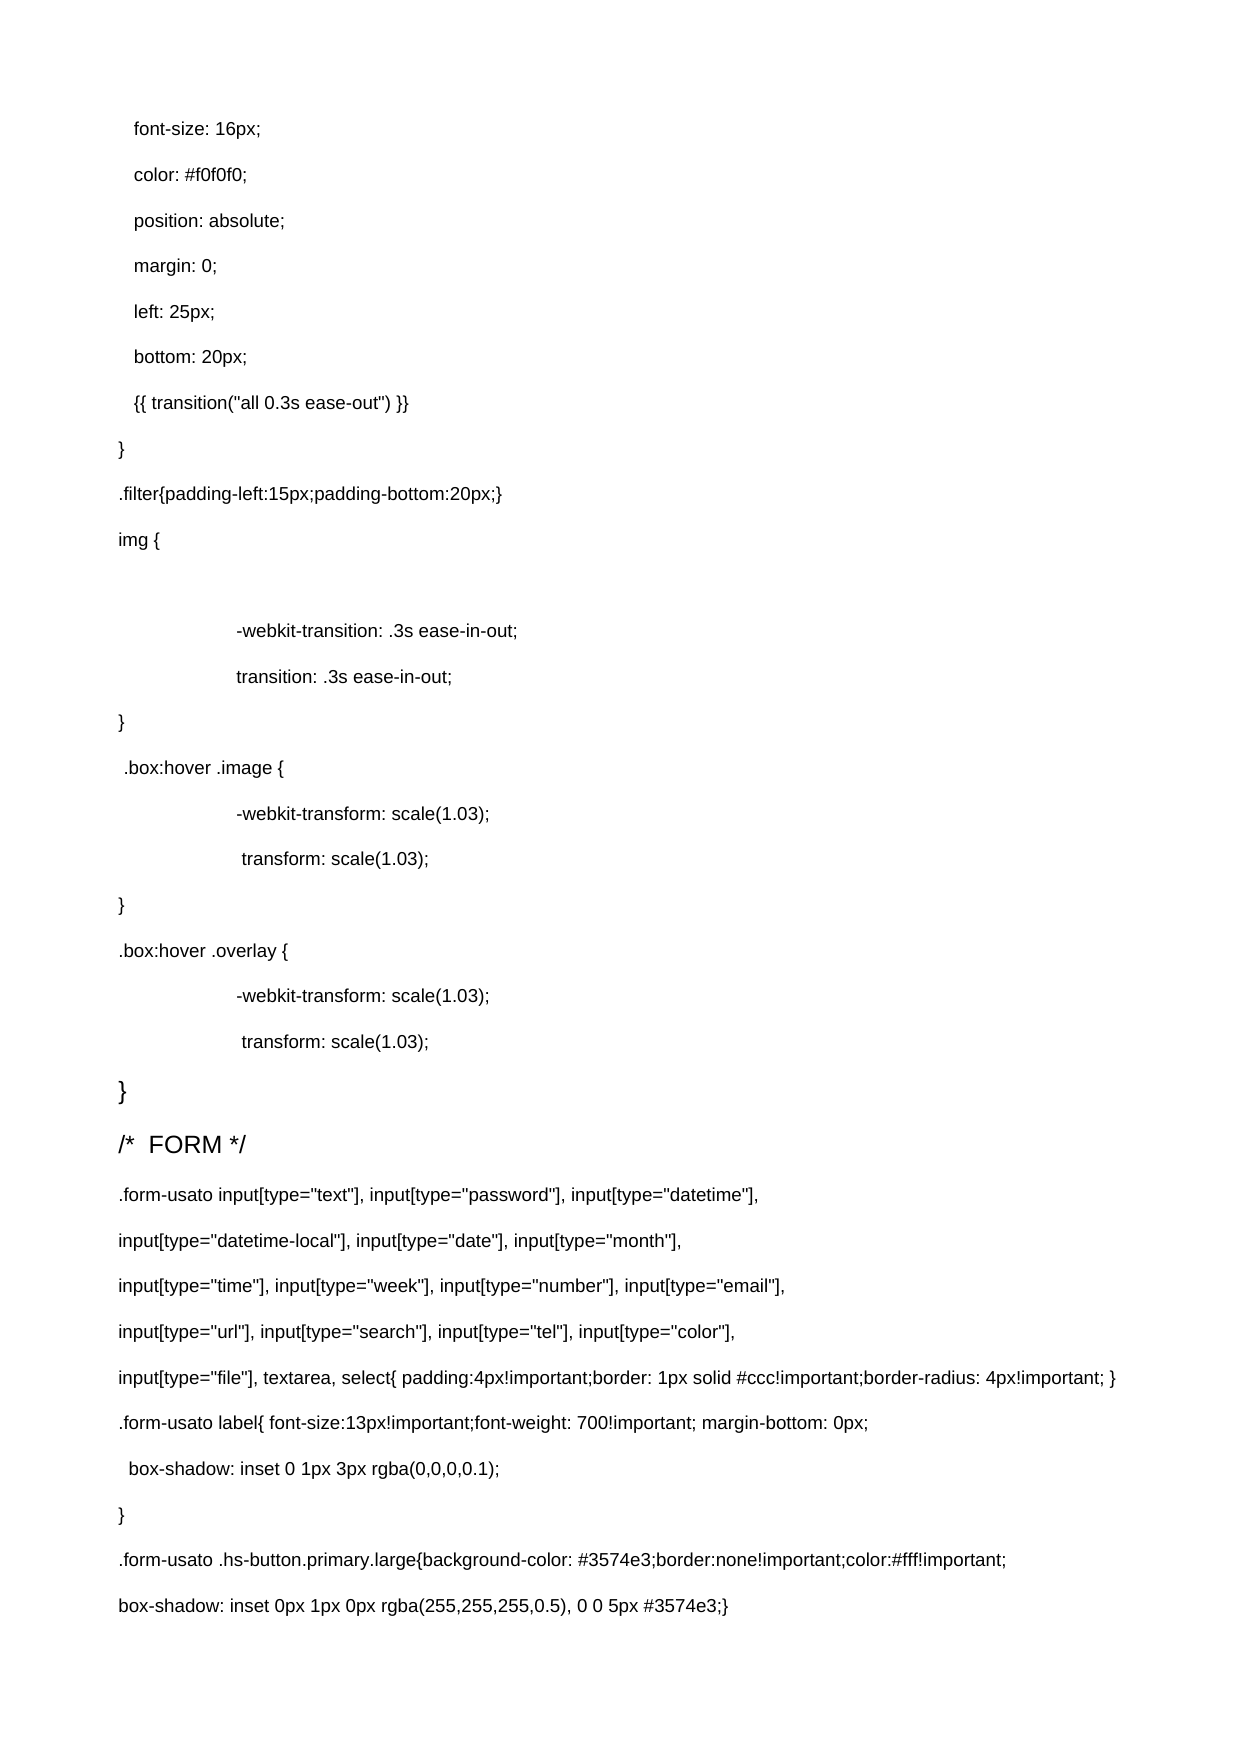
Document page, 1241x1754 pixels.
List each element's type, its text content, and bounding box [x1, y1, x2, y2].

text } [118, 437, 1122, 459]
text .form-usato input[type="text"], input[type="password"], input[type="datetime"], [118, 1184, 1122, 1206]
text left: 25px; [118, 301, 1122, 322]
text input[type="file"], textarea, select{ padding:4px!important;border: 1px solid #ccc!important;border-radius: 4px!important; } [118, 1366, 1122, 1388]
text img { [118, 529, 1122, 550]
text .box:hover .overlay { [118, 939, 1122, 961]
text /* FORM */ [118, 1130, 1122, 1159]
text position: absolute; [118, 209, 1122, 231]
text transform: scale(1.03); [118, 848, 1122, 870]
text color: #f0f0f0; [118, 164, 1122, 185]
text } [118, 1076, 1122, 1105]
text input[type="url"], input[type="search"], input[type="tel"], input[type="color"], [118, 1321, 1122, 1342]
text -webkit-transform: scale(1.03); [118, 985, 1122, 1007]
text } [118, 711, 1122, 733]
text transition: .3s ease-in-out; [118, 666, 1122, 687]
text -webkit-transition: .3s ease-in-out; [118, 620, 1122, 642]
text box-shadow: inset 0 1px 3px rgba(0,0,0,0.1); [118, 1458, 1122, 1479]
text .form-usato .hs-button.primary.large{background-color: #3574e3;border:none!important;color:#fff!important; [118, 1549, 1122, 1571]
text transform: scale(1.03); [118, 1031, 1122, 1052]
text input[type="time"], input[type="week"], input[type="number"], input[type="email"], [118, 1275, 1122, 1297]
text box-shadow: inset 0px 1px 0px rgba(255,255,255,0.5), 0 0 5px #3574e3;} [118, 1594, 1122, 1616]
text } [118, 894, 1122, 915]
text {{ transition("all 0.3s ease-out") }} [118, 392, 1122, 413]
text font-size: 16px; [118, 118, 1122, 140]
text input[type="datetime-local"], input[type="date"], input[type="month"], [118, 1229, 1122, 1251]
text margin: 0; [118, 255, 1122, 277]
text .filter{padding-left:15px;padding-bottom:20px;} [118, 483, 1122, 505]
text .form-usato label{ font-size:13px!important;font-weight: 700!important; margin-bottom: 0px; [118, 1412, 1122, 1434]
text .box:hover .image { [118, 757, 1122, 778]
text -webkit-transform: scale(1.03); [118, 802, 1122, 824]
text bottom: 20px; [118, 346, 1122, 368]
text } [118, 1503, 1122, 1525]
